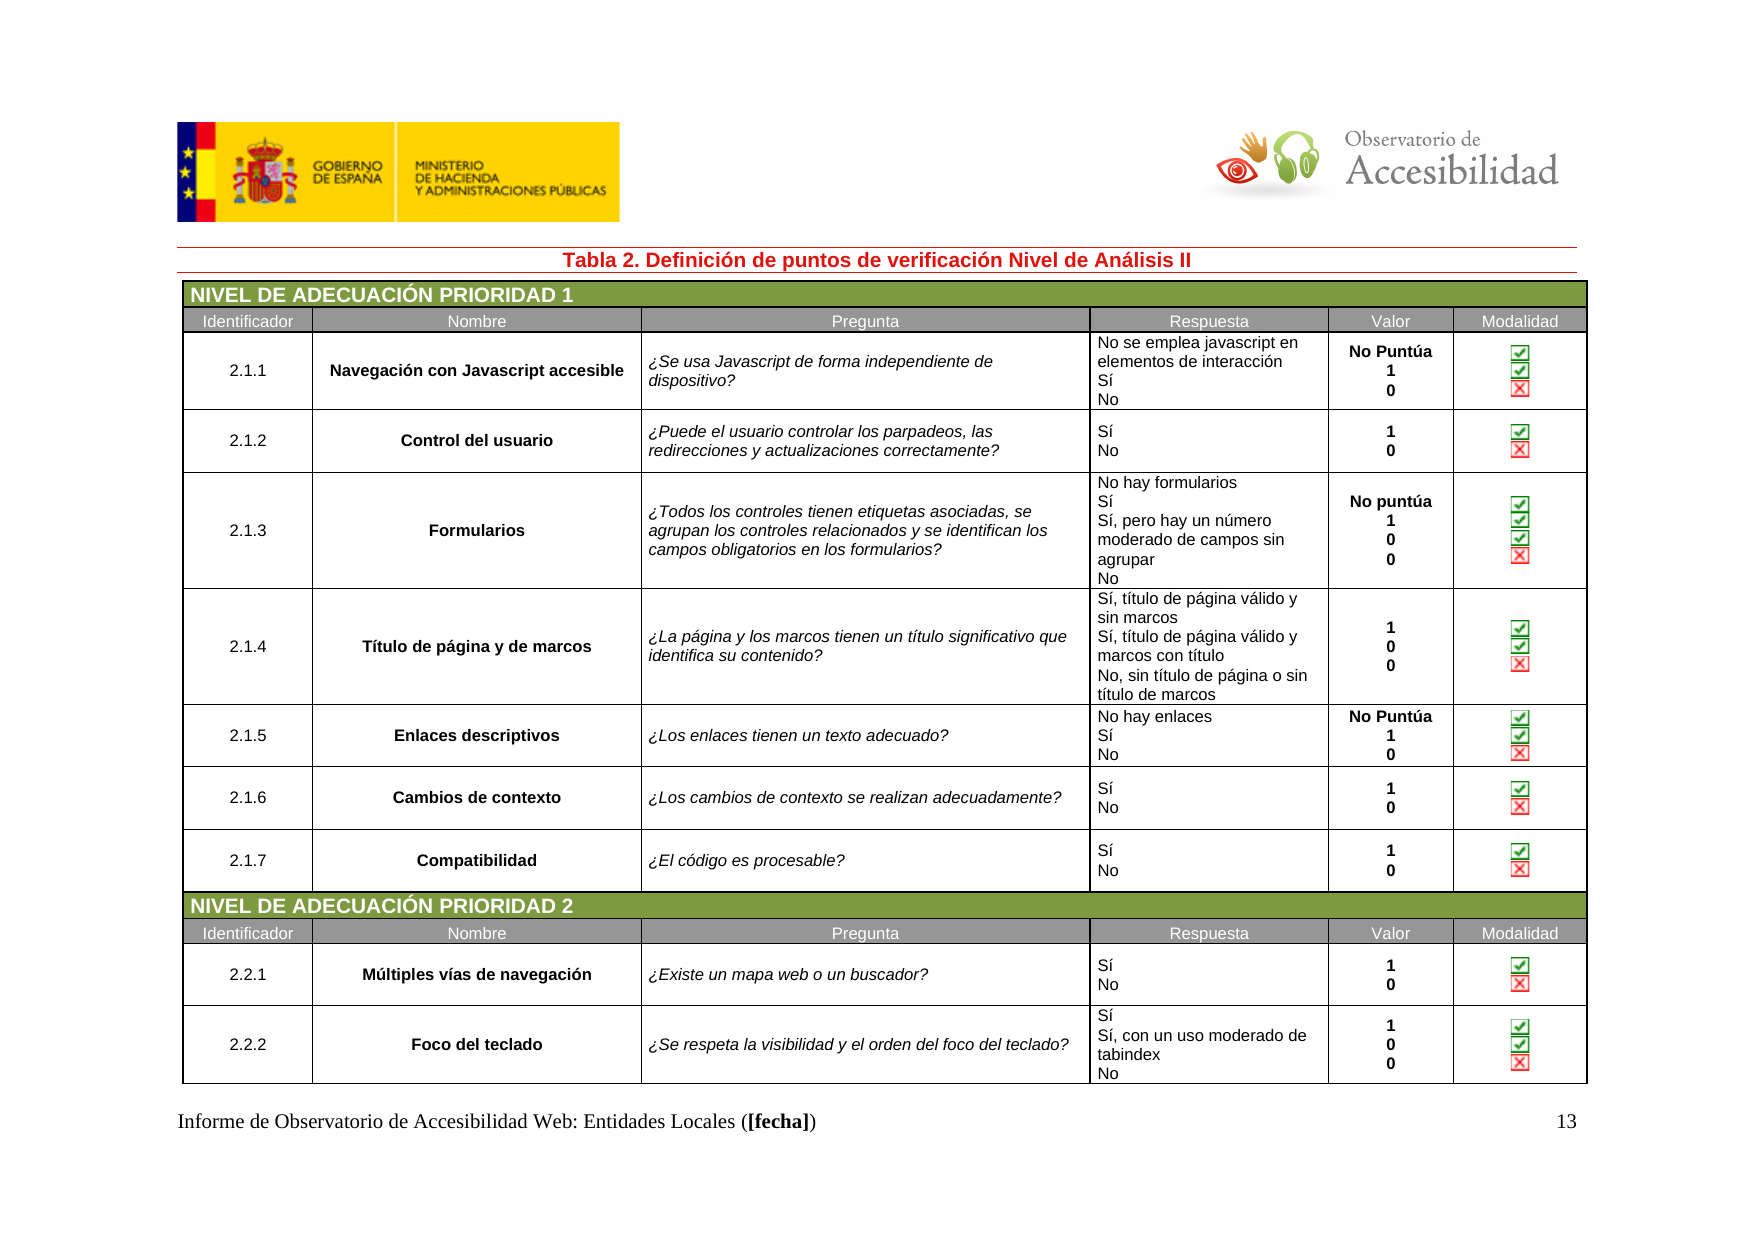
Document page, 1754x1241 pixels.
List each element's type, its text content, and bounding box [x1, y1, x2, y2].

picture [1510, 745, 1530, 761]
picture [1510, 1054, 1530, 1071]
table_cell No puntúa 1 0 0 [1329, 473, 1453, 588]
table_cell Pregunta [642, 308, 1089, 331]
table_cell [1454, 473, 1586, 588]
picture [1510, 380, 1530, 397]
table_cell Respuesta [1091, 919, 1328, 943]
table_cell Identificador [184, 919, 312, 943]
picture [1510, 441, 1530, 458]
table_cell 2.1.5 [184, 705, 312, 766]
picture [1510, 798, 1530, 815]
table_cell 1 0 [1329, 767, 1453, 829]
table_cell Control del usuario [313, 410, 641, 472]
table_cell ¿Puede el usuario controlar los parpadeos, las redirecciones y actualizaciones correctamente? [642, 410, 1089, 472]
table_cell Título de página y de marcos [313, 589, 641, 704]
picture [1510, 530, 1530, 546]
picture [1510, 975, 1530, 992]
table_cell Modalidad [1454, 919, 1586, 943]
table_cell [1454, 767, 1586, 829]
table_cell Sí No [1091, 944, 1328, 1005]
picture [177, 122, 620, 222]
table_cell Sí, título de página válido y sin marcos Sí, título de página válido y marcos con título No, sin título de página o sin título de marcos [1091, 589, 1328, 704]
table_cell 2.1.3 [184, 473, 312, 588]
table_cell 2.1.1 [184, 333, 312, 409]
table_cell 2.1.2 [184, 410, 312, 472]
table_cell ¿Se respeta la visibilidad y el orden del foco del teclado? [642, 1006, 1089, 1083]
table_cell [1454, 1006, 1586, 1083]
table_cell Sí No [1091, 767, 1328, 829]
table_cell Modalidad [1454, 308, 1586, 331]
table_cell [1454, 333, 1586, 409]
table_cell No se emplea javascript en elementos de interacción Sí No [1091, 333, 1328, 409]
table_cell Múltiples vías de navegación [313, 944, 641, 1005]
table_cell [1454, 705, 1586, 766]
table_cell ¿Los enlaces tienen un texto adecuado? [642, 705, 1089, 766]
table_cell Sí No [1091, 410, 1328, 472]
table_cell Nombre [313, 308, 641, 331]
table_cell Formularios [313, 473, 641, 588]
picture [1510, 1019, 1530, 1035]
picture [1510, 345, 1530, 361]
table_cell 2.1.4 [184, 589, 312, 704]
table_cell Identificador [184, 308, 312, 331]
picture [1510, 710, 1530, 726]
table_cell Sí No [1091, 830, 1328, 891]
table_header NIVEL DE ADECUACIÓN PRIORIDAD 1 [184, 282, 1586, 306]
table_cell [1454, 944, 1586, 1005]
table_cell Nombre [313, 919, 641, 943]
table_cell No Puntúa 1 0 [1329, 333, 1453, 409]
picture [1510, 620, 1530, 637]
picture [1510, 727, 1530, 744]
text Tabla 2. Definición de puntos de verificación Nivel de Análisis II [177, 248, 1577, 272]
table_cell Pregunta [642, 919, 1089, 943]
picture [1510, 424, 1530, 440]
table_cell [1454, 589, 1586, 704]
table_cell NIVEL DE ADECUACIÓN PRIORIDAD 2 [184, 893, 1586, 918]
table_cell 2.2.2 [184, 1006, 312, 1083]
table_cell Respuesta [1091, 308, 1328, 331]
table_cell 1 0 0 [1329, 589, 1453, 704]
picture [1510, 1036, 1530, 1053]
table_cell ¿Los cambios de contexto se realizan adecuadamente? [642, 767, 1089, 829]
table_cell 1 0 0 [1329, 1006, 1453, 1083]
table_cell 1 0 [1329, 830, 1453, 891]
table_cell 2.2.1 [184, 944, 312, 1005]
picture [1510, 861, 1530, 877]
table_cell Cambios de contexto [313, 767, 641, 829]
picture [1510, 547, 1530, 564]
picture [1510, 656, 1530, 672]
table_cell No hay enlaces Sí No [1091, 705, 1328, 766]
picture [1510, 362, 1530, 379]
picture [1510, 496, 1530, 528]
table_cell ¿Todos los controles tienen etiquetas asociadas, se agrupan los controles relacionados y se identifican los campos obligatorios en los formularios? [642, 473, 1089, 588]
table_cell Valor [1329, 919, 1453, 943]
table_cell 1 0 [1329, 410, 1453, 472]
table_cell ¿La página y los marcos tienen un título significativo que identifica su contenido? [642, 589, 1089, 704]
table_cell Navegación con Javascript accesible [313, 333, 641, 409]
table_cell Valor [1329, 308, 1453, 331]
table_cell ¿Se usa Javascript de forma independiente de dispositivo? [642, 333, 1089, 409]
table_cell [1454, 410, 1586, 472]
table_cell Compatibilidad [313, 830, 641, 891]
picture [1510, 957, 1530, 974]
table_cell ¿Existe un mapa web o un buscador? [642, 944, 1089, 1005]
picture [1510, 638, 1530, 654]
table_cell 2.1.7 [184, 830, 312, 891]
table_cell No hay formularios Sí Sí, pero hay un número moderado de campos sin agrupar No [1091, 473, 1328, 588]
table_cell ¿El código es procesable? [642, 830, 1089, 891]
picture [1510, 843, 1530, 860]
table_cell Sí Sí, con un uso moderado de tabindex No [1091, 1006, 1328, 1083]
table_cell 1 0 [1329, 944, 1453, 1005]
table_cell 2.1.6 [184, 767, 312, 829]
table_cell Enlaces descriptivos [313, 705, 641, 766]
picture [1510, 781, 1530, 797]
table_cell Foco del teclado [313, 1006, 641, 1083]
table_cell No Puntúa 1 0 [1329, 705, 1453, 766]
picture [1196, 122, 1573, 204]
table_cell [1454, 830, 1586, 891]
